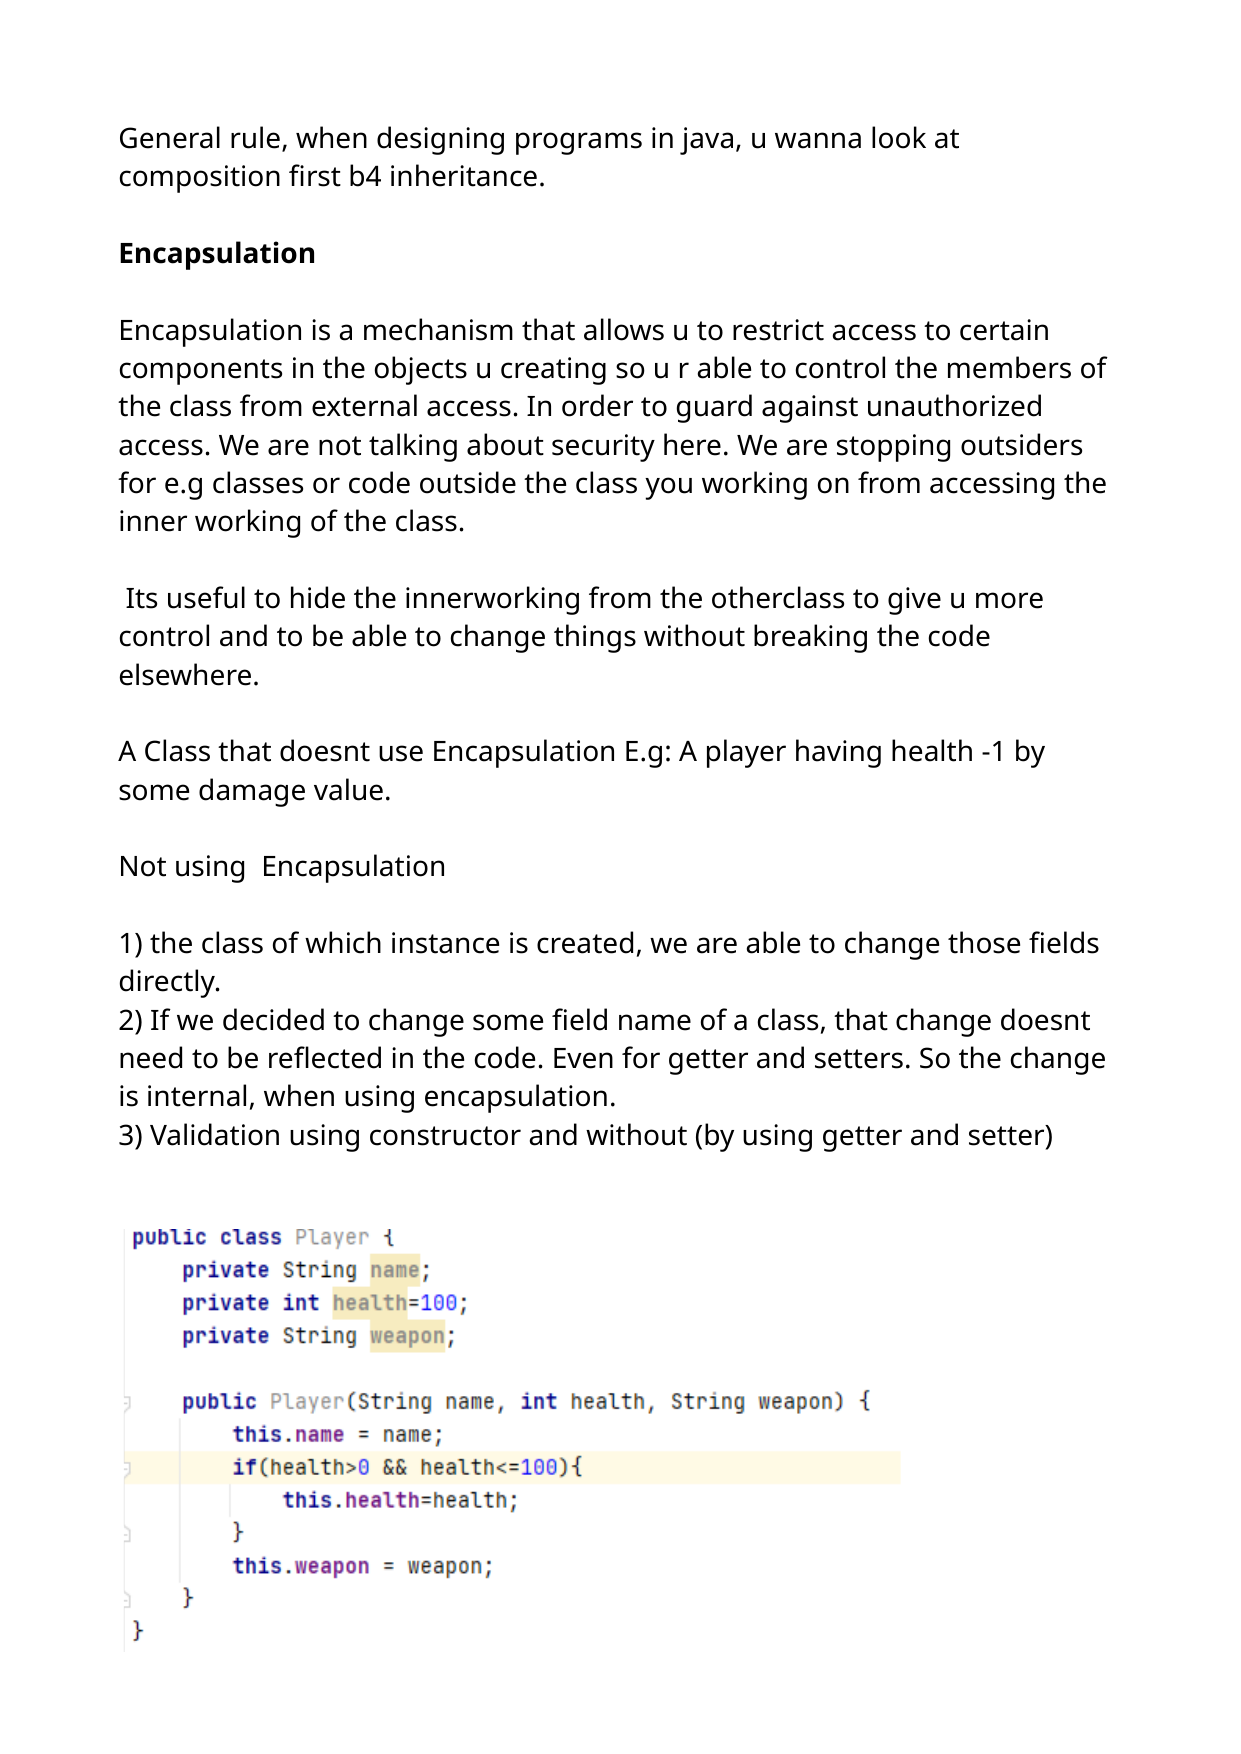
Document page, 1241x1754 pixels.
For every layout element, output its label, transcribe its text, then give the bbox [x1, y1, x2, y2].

text Encapsulation [118, 233, 1122, 271]
text 3) Validation using constructor and without (by using getter and setter) [118, 1115, 1122, 1153]
text Its useful to hide the innerworking from the otherclass to give u more control and to be able to change things without breaking the code elsewhere. [118, 578, 1122, 693]
text 2) If we decided to change some field name of a class, that change doesnt need to be reflected in the code. Even for getter and setters. So the change is internal, when using encapsulation. [118, 1000, 1122, 1115]
text General rule, when designing programs in java, u wanna look at composition first b4 inheritance. [118, 118, 1122, 195]
picture [123, 1229, 901, 1652]
text Not using Encapsulation [118, 846, 1122, 885]
text 1) the class of which instance is created, we are able to change those fields directly. [118, 923, 1122, 1000]
text Encapsulation is a mechanism that allows u to restrict access to certain components in the objects u creating so u r able to control the members of the class from external access. In order to guard against unauthorized access. We are not talking about security here. We are stopping outsiders for e.g classes or code outside the class you working on from accessing the inner working of the class. [118, 310, 1122, 540]
text A Class that doesnt use Encapsulation E.g: A player having health -1 by some damage value. [118, 731, 1122, 808]
